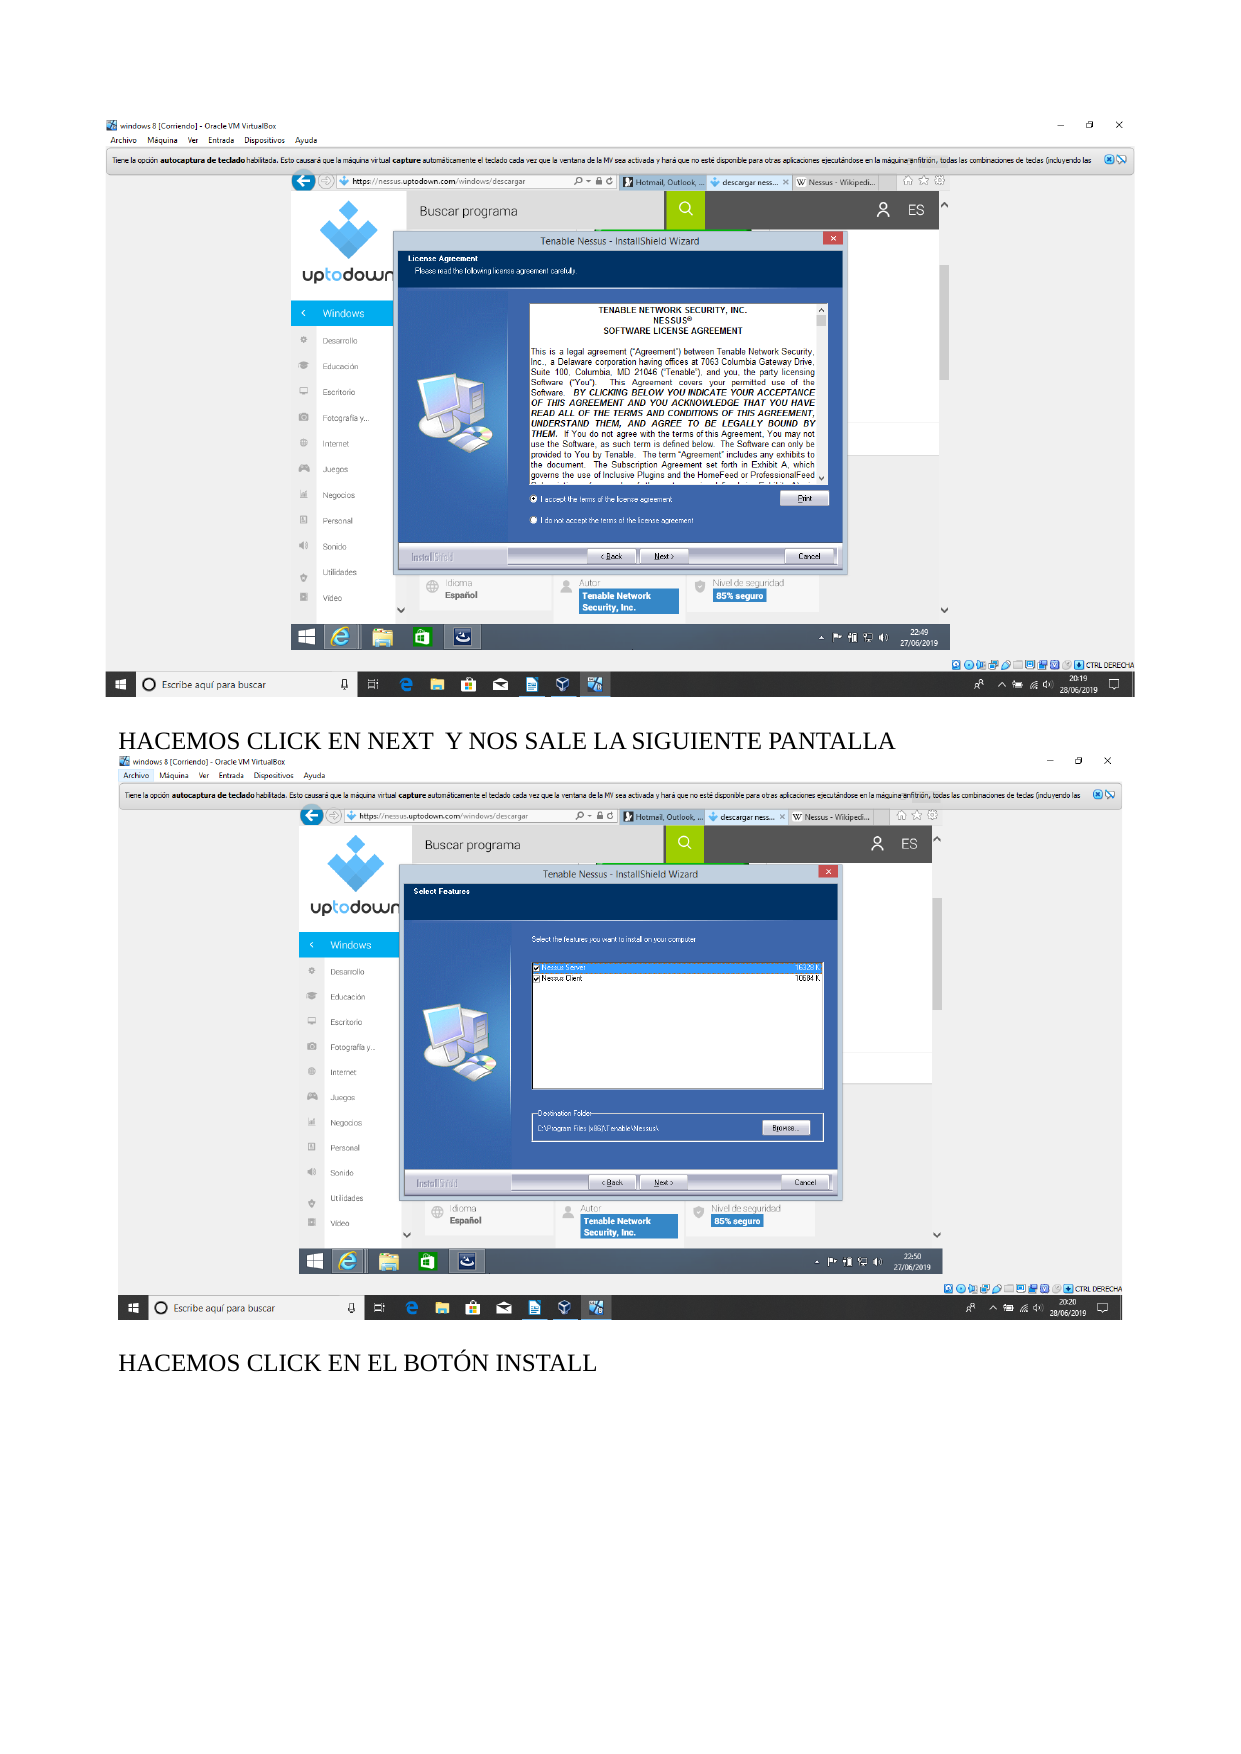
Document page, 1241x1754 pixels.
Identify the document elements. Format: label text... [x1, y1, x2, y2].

text HACEMOS CLICK EN EL BOTÓN INSTALL [118, 1348, 1122, 1377]
picture [118, 754, 1123, 1320]
text HACEMOS CLICK EN NEXT Y NOS SALE LA SIGUIENTE PANTALLA [118, 726, 1122, 754]
picture [105, 118, 1135, 697]
